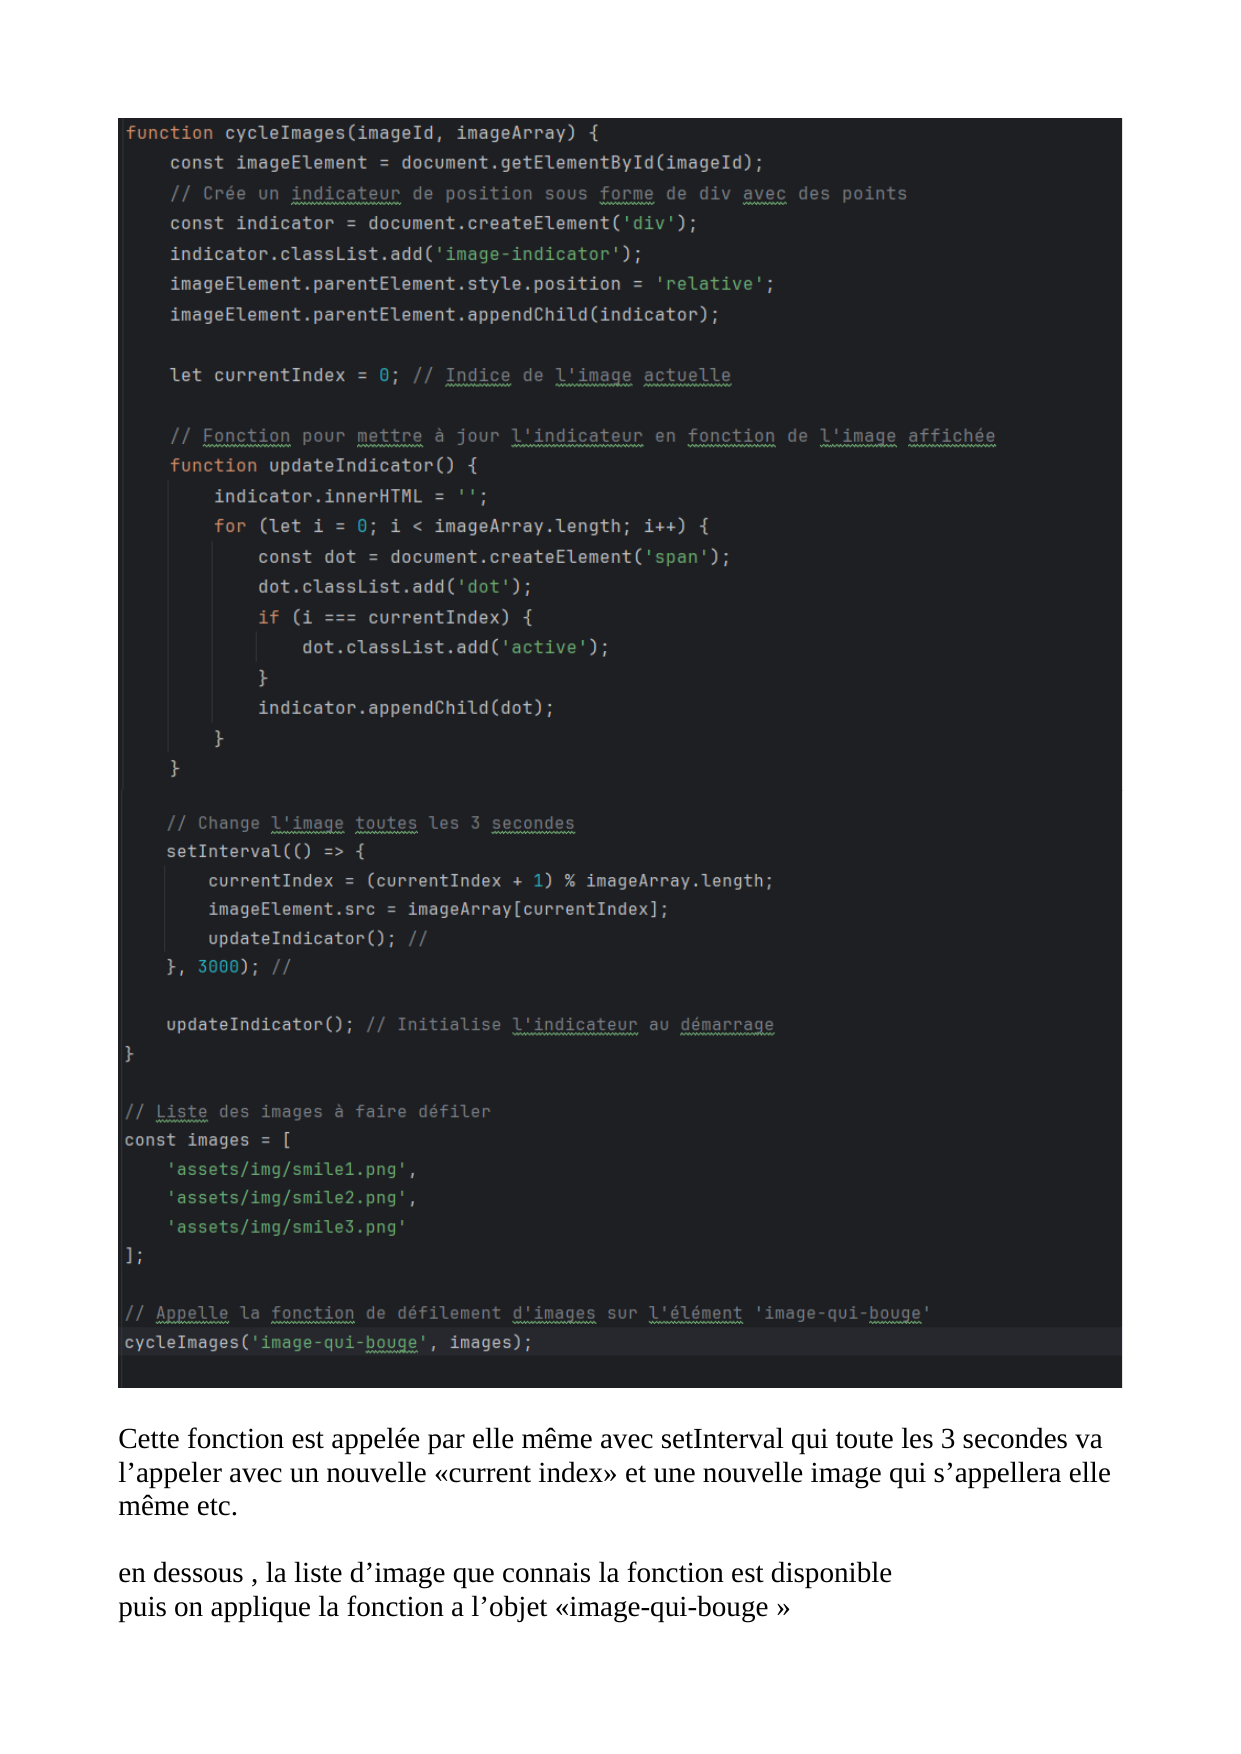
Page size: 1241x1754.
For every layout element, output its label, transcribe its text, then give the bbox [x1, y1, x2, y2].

text puis on applique la fonction a l’objet «image-qui-bouge » [118, 1589, 1122, 1623]
picture [118, 118, 1123, 1388]
text Cette fonction est appelée par elle même avec setInterval qui toute les 3 secondes va l’appeler avec un nouvelle «current index» et une nouvelle image qui s’appellera elle même etc. [118, 1421, 1122, 1522]
text en dessous , la liste d’image que connais la fonction est disponible [118, 1556, 1122, 1589]
